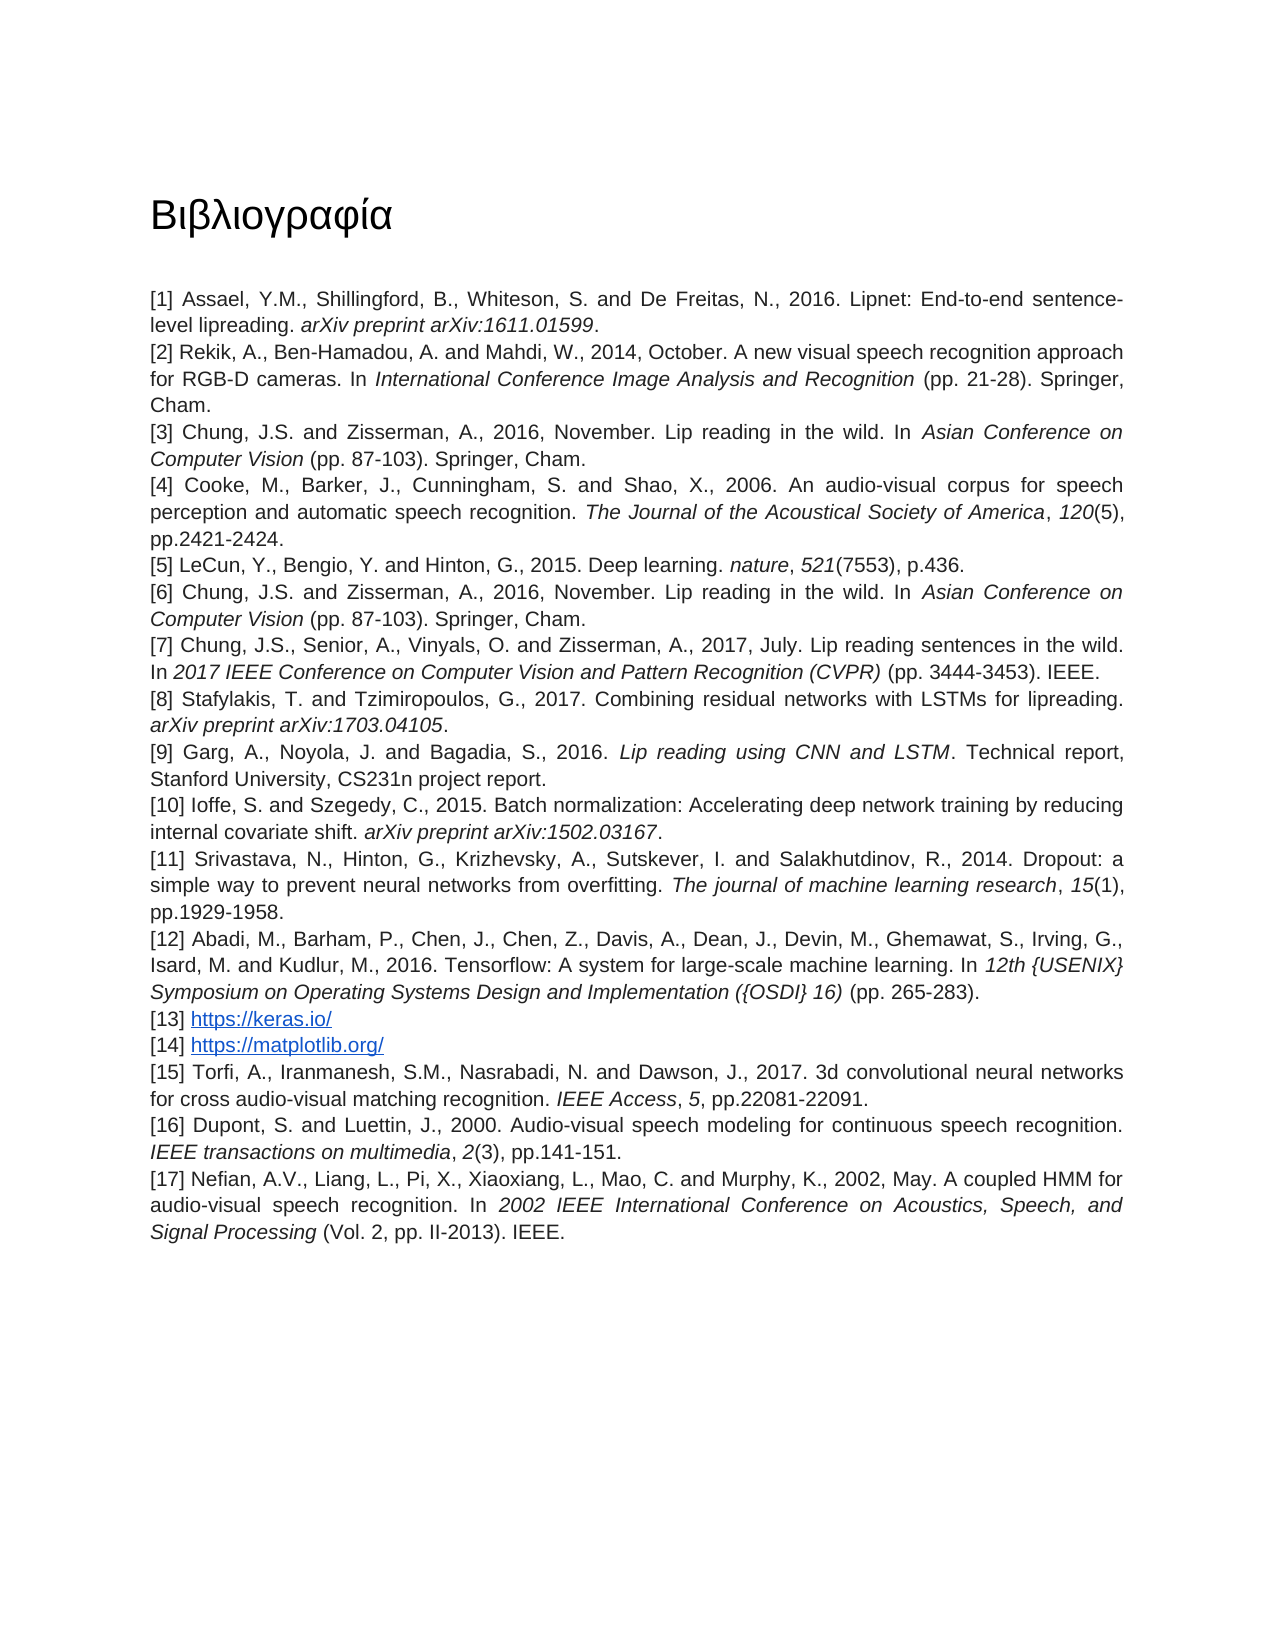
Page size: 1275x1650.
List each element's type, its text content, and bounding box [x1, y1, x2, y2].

text [7] Chung, J.S., Senior, A., Vinyals, O. and Zisserman, A., 2017, July. Lip reading sentences in the wild. In 2017 IEEE Conference on Computer Vision and Pattern Recognition (CVPR) (pp. 3444-3453). IEEE. [150, 634, 1125, 684]
text [6] Chung, J.S. and Zisserman, A., 2016, November. Lip reading in the wild. In Asian Conference on Computer Vision (pp. 87-103). Springer, Cham. [150, 580, 1125, 630]
text [12] Abadi, M., Barham, P., Chen, J., Chen, Z., Davis, A., Dean, J., Devin, M., Ghemawat, S., Irving, G., Isard, M. and Kudlur, M., 2016. Tensorflow: A system for large-scale machine learning. In 12th {USENIX} Symposium on Operating Systems Design and Implementation ({OSDI} 16) (pp. 265-283). [150, 927, 1125, 1004]
text [8] Stafylakis, T. and Tzimiropoulos, G., 2017. Combining residual networks with LSTMs for lipreading. arXiv preprint arXiv:1703.04105. [150, 687, 1125, 737]
text [2] Rekik, A., Ben-Hamadou, A. and Mahdi, W., 2014, October. A new visual speech recognition approach for RGB-D cameras. In International Conference Image Analysis and Recognition (pp. 21-28). Springer, Cham. [150, 340, 1125, 417]
text [15] Torfi, A., Iranmanesh, S.M., Nasrabadi, N. and Dawson, J., 2017. 3d convolutional neural networks for cross audio-visual matching recognition. IEEE Access, 5, pp.22081-22091. [150, 1060, 1125, 1110]
text [3] Chung, J.S. and Zisserman, A., 2016, November. Lip reading in the wild. In Asian Conference on Computer Vision (pp. 87-103). Springer, Cham. [150, 420, 1125, 470]
subtitle Βιβλιογραφία [150, 192, 1125, 238]
text [4] Cooke, M., Barker, J., Cunningham, S. and Shao, X., 2006. An audio-visual corpus for speech perception and automatic speech recognition. The Journal of the Acoustical Society of America, 120(5), pp.2421-2424. [150, 474, 1125, 550]
text [10] Ioffe, S. and Szegedy, C., 2015. Batch normalization: Accelerating deep network training by reducing internal covariate shift. arXiv preprint arXiv:1502.03167. [150, 794, 1125, 844]
text [1] Assael, Y.M., Shillingford, B., Whiteson, S. and De Freitas, N., 2016. Lipnet: End-to-end sentence-level lipreading. arXiv preprint arXiv:1611.01599. [150, 287, 1125, 337]
text [9] Garg, A., Noyola, J. and Bagadia, S., 2016. Lip reading using CNN and LSTM. Technical report, Stanford University, CS231n project report. [150, 740, 1125, 790]
text [16] Dupont, S. and Luettin, J., 2000. Audio-visual speech modeling for continuous speech recognition. IEEE transactions on multimedia, 2(3), pp.141-151. [150, 1114, 1125, 1164]
text [5] LeCun, Y., Bengio, Y. and Hinton, G., 2015. Deep learning. nature, 521(7553), p.436. [150, 554, 1125, 577]
text [14] https://matplotlib.org/ [150, 1034, 1125, 1057]
text [17] Nefian, A.V., Liang, L., Pi, X., Xiaoxiang, L., Mao, C. and Murphy, K., 2002, May. A coupled HMM for audio-visual speech recognition. In 2002 IEEE International Conference on Acoustics, Speech, and Signal Processing (Vol. 2, pp. II-2013). IEEE. [150, 1167, 1125, 1244]
text [11] Srivastava, N., Hinton, G., Krizhevsky, A., Sutskever, I. and Salakhutdinov, R., 2014. Dropout: a simple way to prevent neural networks from overfitting. The journal of machine learning research, 15(1), pp.1929-1958. [150, 847, 1125, 924]
text [13] https://keras.io/ [150, 1007, 1125, 1030]
